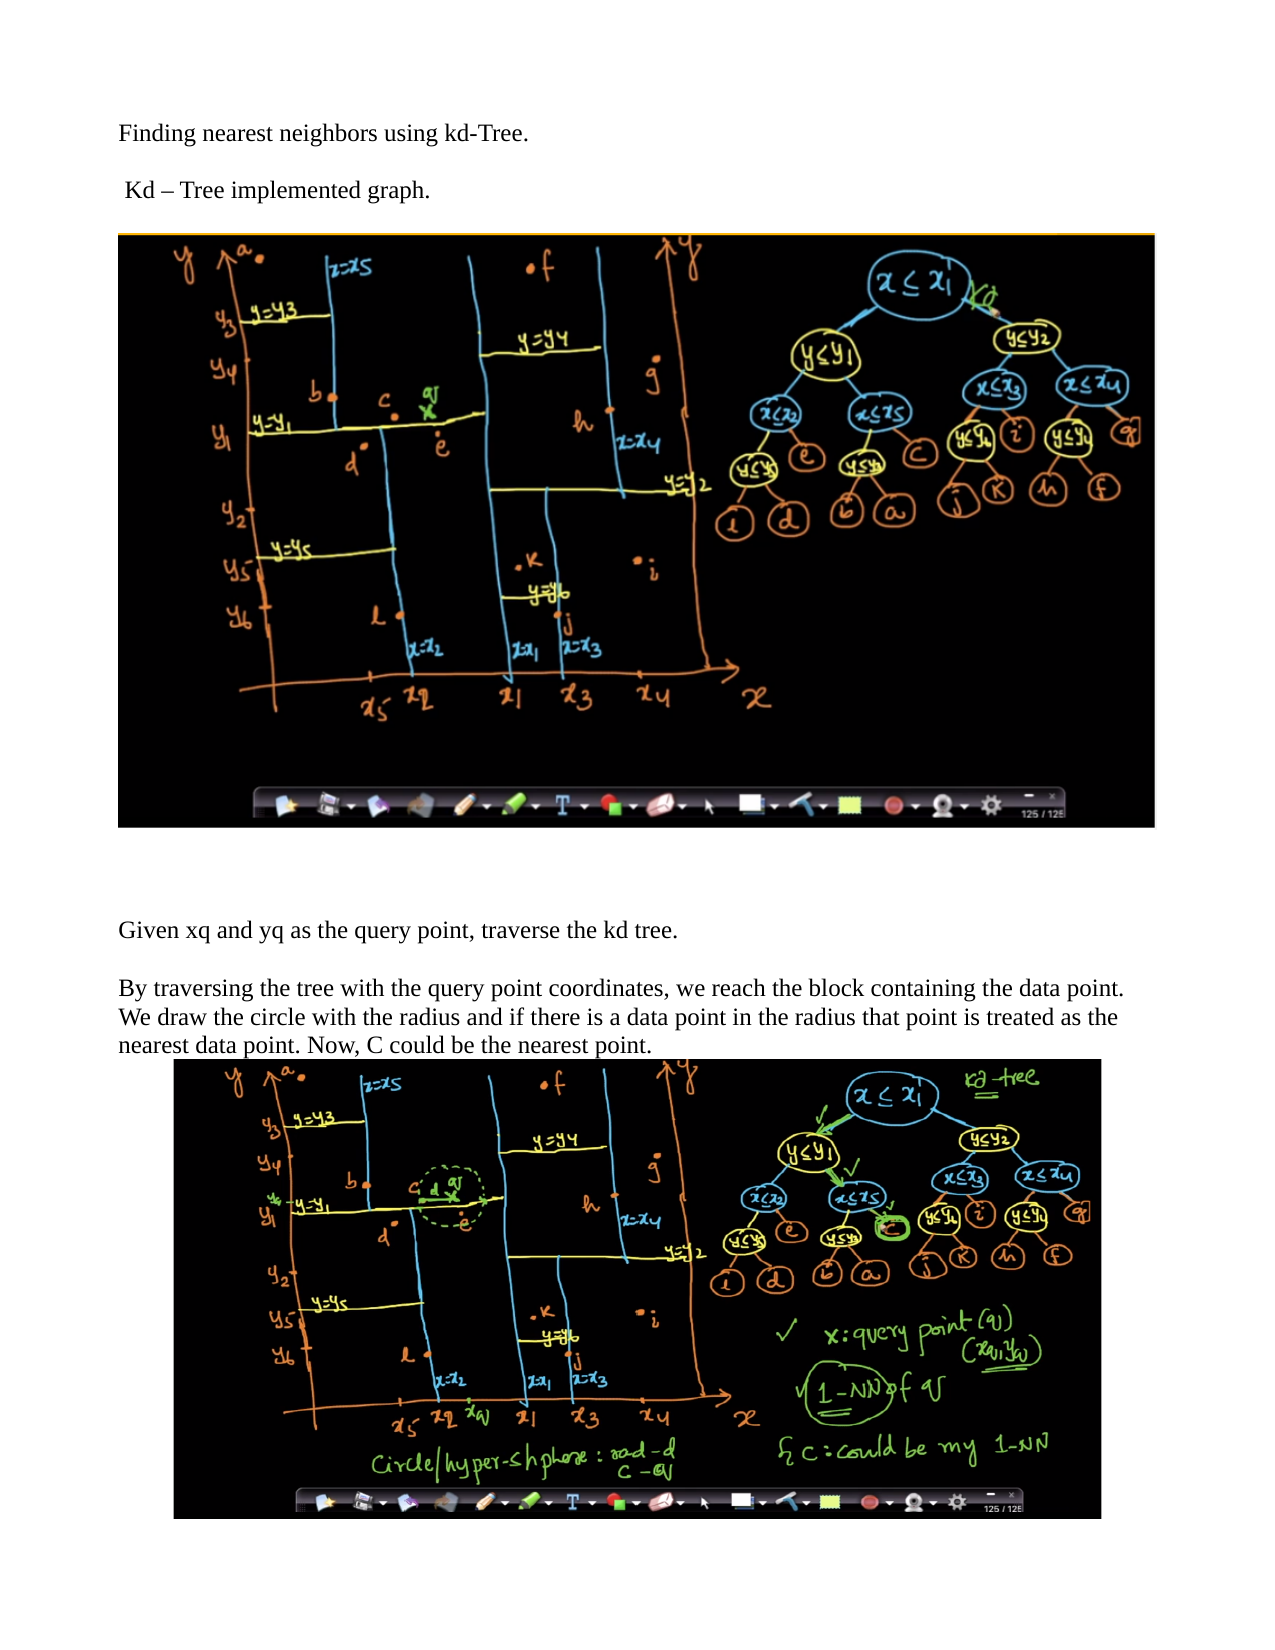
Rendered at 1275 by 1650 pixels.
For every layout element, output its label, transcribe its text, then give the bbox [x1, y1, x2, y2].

text Kd – Tree implemented graph. [118, 176, 1157, 204]
picture [173, 1059, 1102, 1519]
text Finding nearest neighbors using kd-Tree. [118, 118, 1157, 147]
text Given xq and yq as the query point, traverse the kd tree. [118, 915, 1157, 944]
picture [118, 233, 1157, 830]
text By traversing the tree with the query point coordinates, we reach the block containing the data point. We draw the circle with the radius and if there is a data point in the radius that point is treated as the nearest data point. Now, C could be the nearest point. [118, 973, 1157, 1059]
